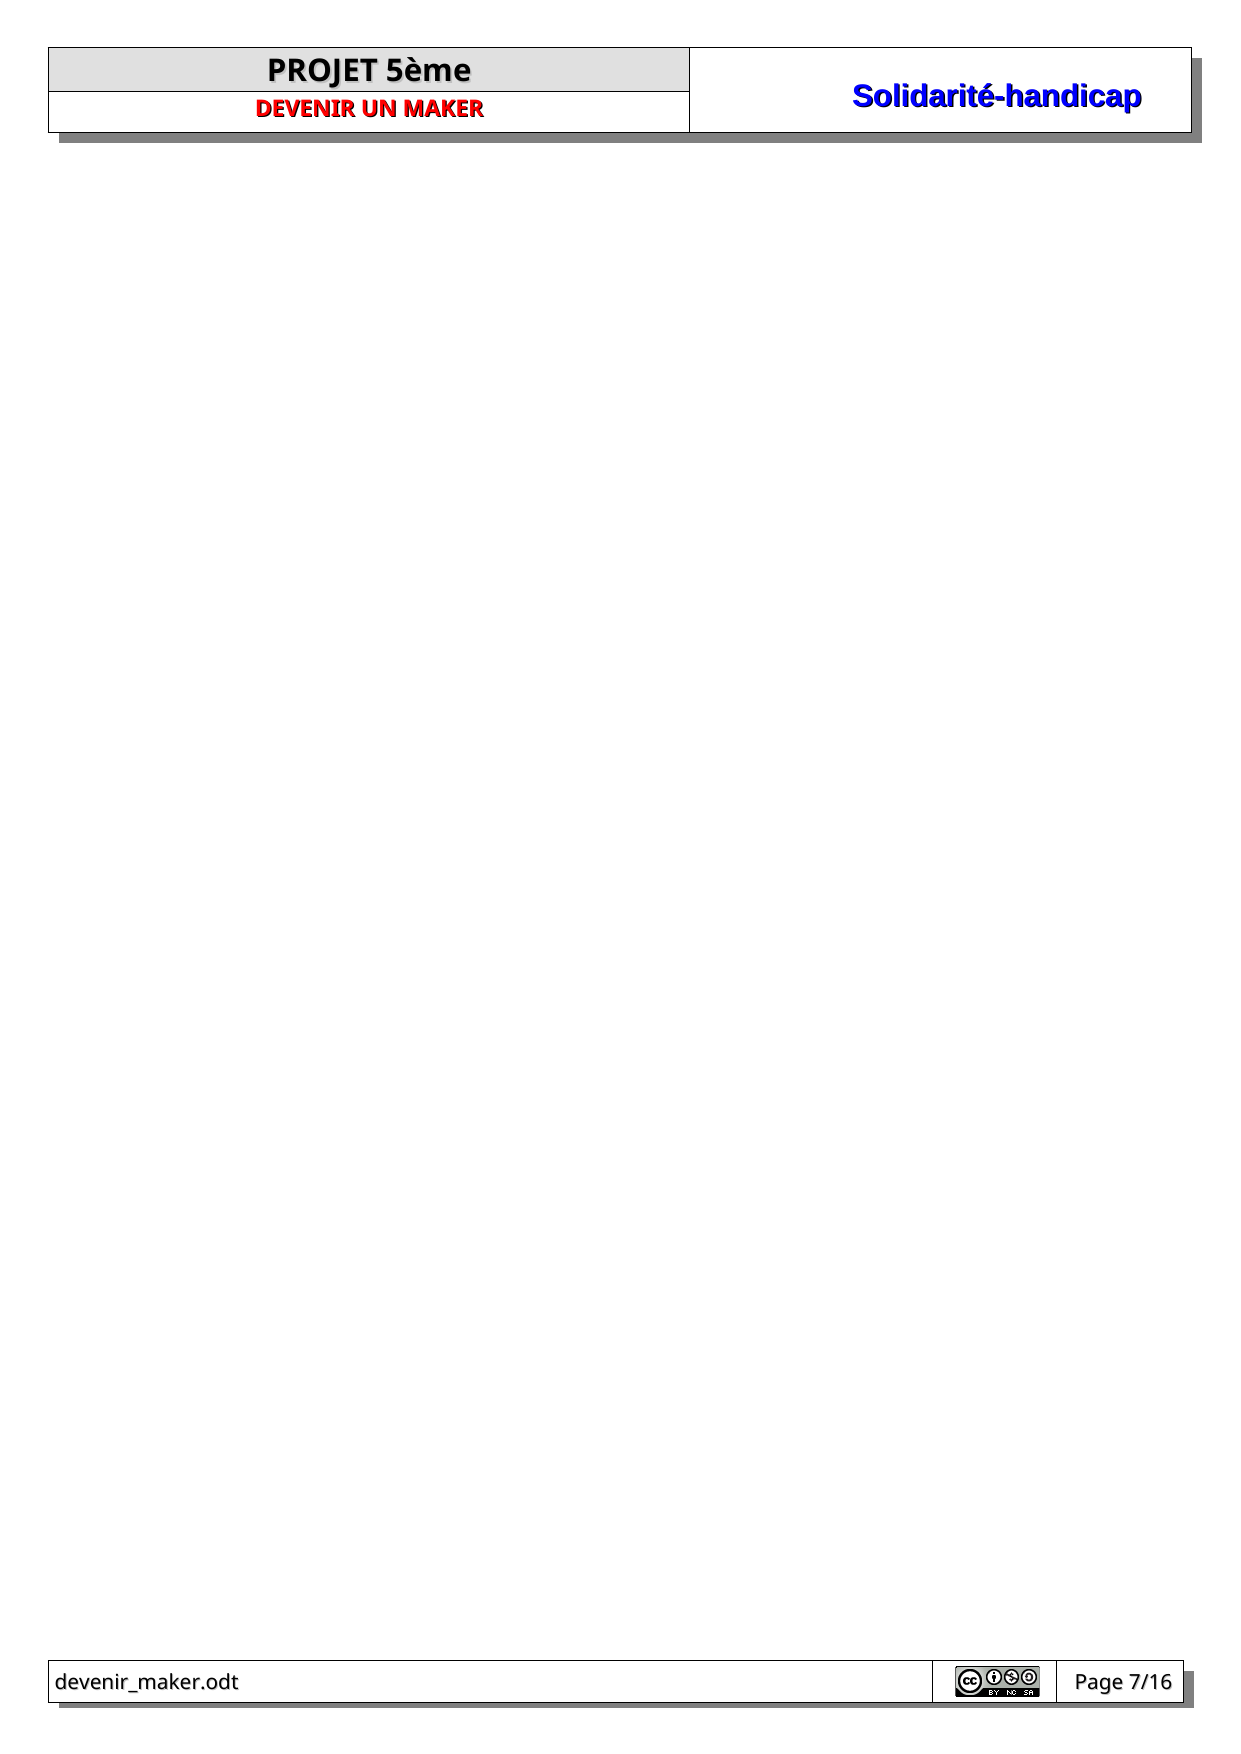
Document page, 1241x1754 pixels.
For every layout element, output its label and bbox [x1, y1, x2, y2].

picture [955, 1666, 1040, 1697]
